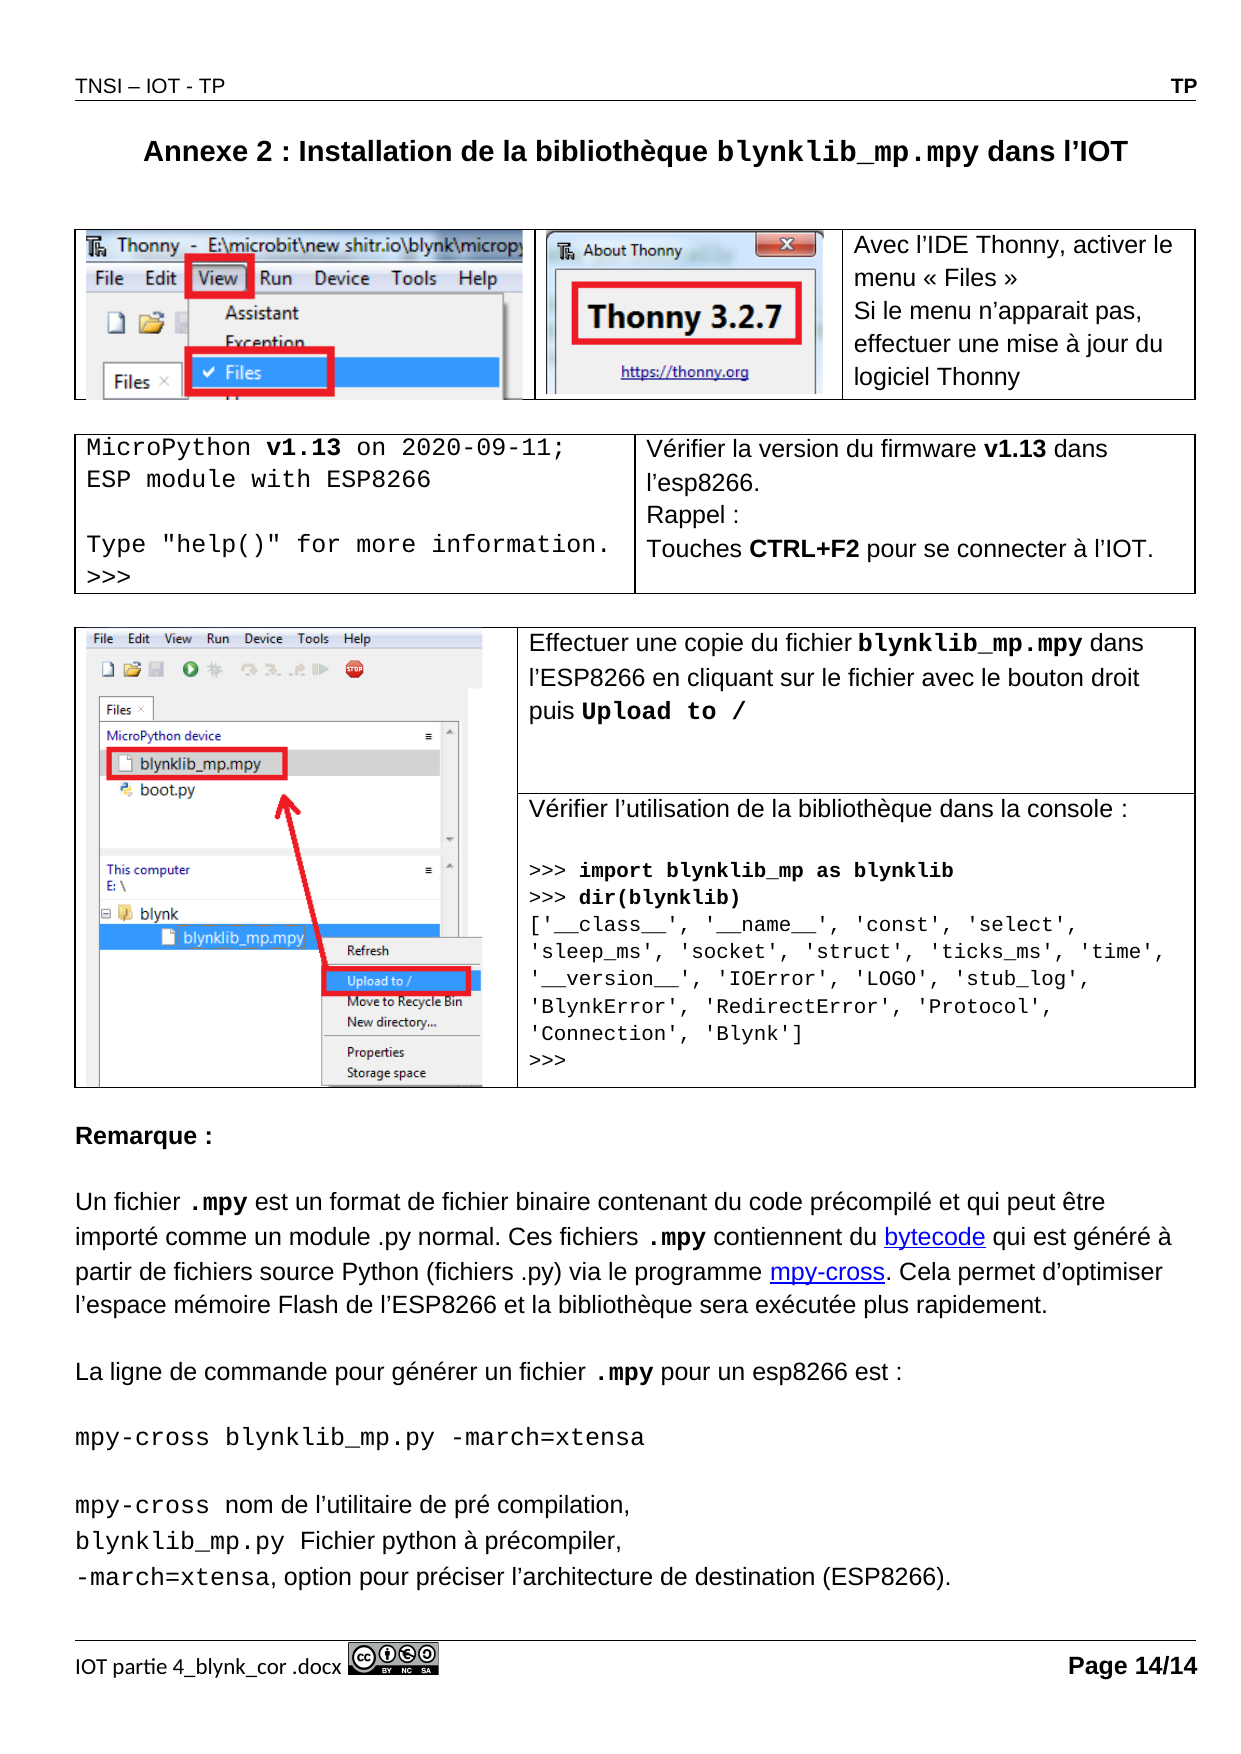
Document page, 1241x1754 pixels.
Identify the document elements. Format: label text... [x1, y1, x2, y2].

table_header MicroPython v1.13 on 2020-09-11; ESP module with ESP8266 Type "help()" for more information. >>> [76, 435, 634, 593]
table_cell Vérifier l’utilisation de la bibliothèque dans la console : >>> import blynklib_mp as blynklib >>> dir(blynklib) ['__class__', '__name__', 'const', 'select', 'sleep_ms', 'socket', 'struct', 'ticks_ms', 'time', '__version__', 'IOError', 'LOGO', 'stub_log', 'BlynkError', 'RedirectError', 'Protocol', 'Connection', 'Blynk'] >>> [518, 794, 1194, 1087]
text Annexe 2 : Installation de la bibliothèque blynklib_mp.mpy dans l’IOT [75, 134, 1196, 170]
table_header [76, 230, 86, 399]
text Un fichier .mpy est un format de fichier binaire contenant du code précompilé et qui peut être importé comme un module .py normal. Ces fichiers .mpy contiennent du bytecode qui est généré à partir de fichiers source Python (fichiers .py) via le programme mpy-cross. Cela permet d’optimiser l’espace mémoire Flash de l’ESP8266 et la bibliothèque sera exécutée plus rapidement. [75, 1187, 1196, 1319]
table_header [523, 230, 534, 399]
text La ligne de commande pour générer un fichier .mpy pour un esp8266 est : [75, 1356, 1196, 1387]
table_header Effectuer une copie du fichier blynklib_mp.mpy dans l’ESP8266 en cliquant sur le fichier avec le bouton droit puis Upload to / [518, 628, 1194, 793]
picture [86, 230, 523, 400]
text mpy-cross nom de l’utilitaire de pré compilation, [75, 1491, 1196, 1521]
table_header Avec l’IDE Thonny, activer le menu « Files » Si le menu n’apparait pas, effectuer une mise à jour du logiciel Thonny [843, 230, 1194, 399]
table_header Vérifier la version du firmware v1.13 dans l’esp8266. Rappel : Touches CTRL+F2 pour se connecter à l’IOT. [636, 435, 1194, 593]
text blynklib_mp.py Fichier python à précompiler, [75, 1526, 1196, 1557]
text mpy-cross blynklib_mp.py -march=xtensa [75, 1425, 1196, 1453]
picture [348, 1642, 439, 1675]
table_header [483, 628, 517, 1087]
table_header [536, 230, 842, 399]
text -march=xtensa, option pour préciser l’architecture de destination (ESP8266). [75, 1562, 1196, 1592]
text Remarque : [75, 1121, 1196, 1150]
table_header [76, 628, 86, 1087]
